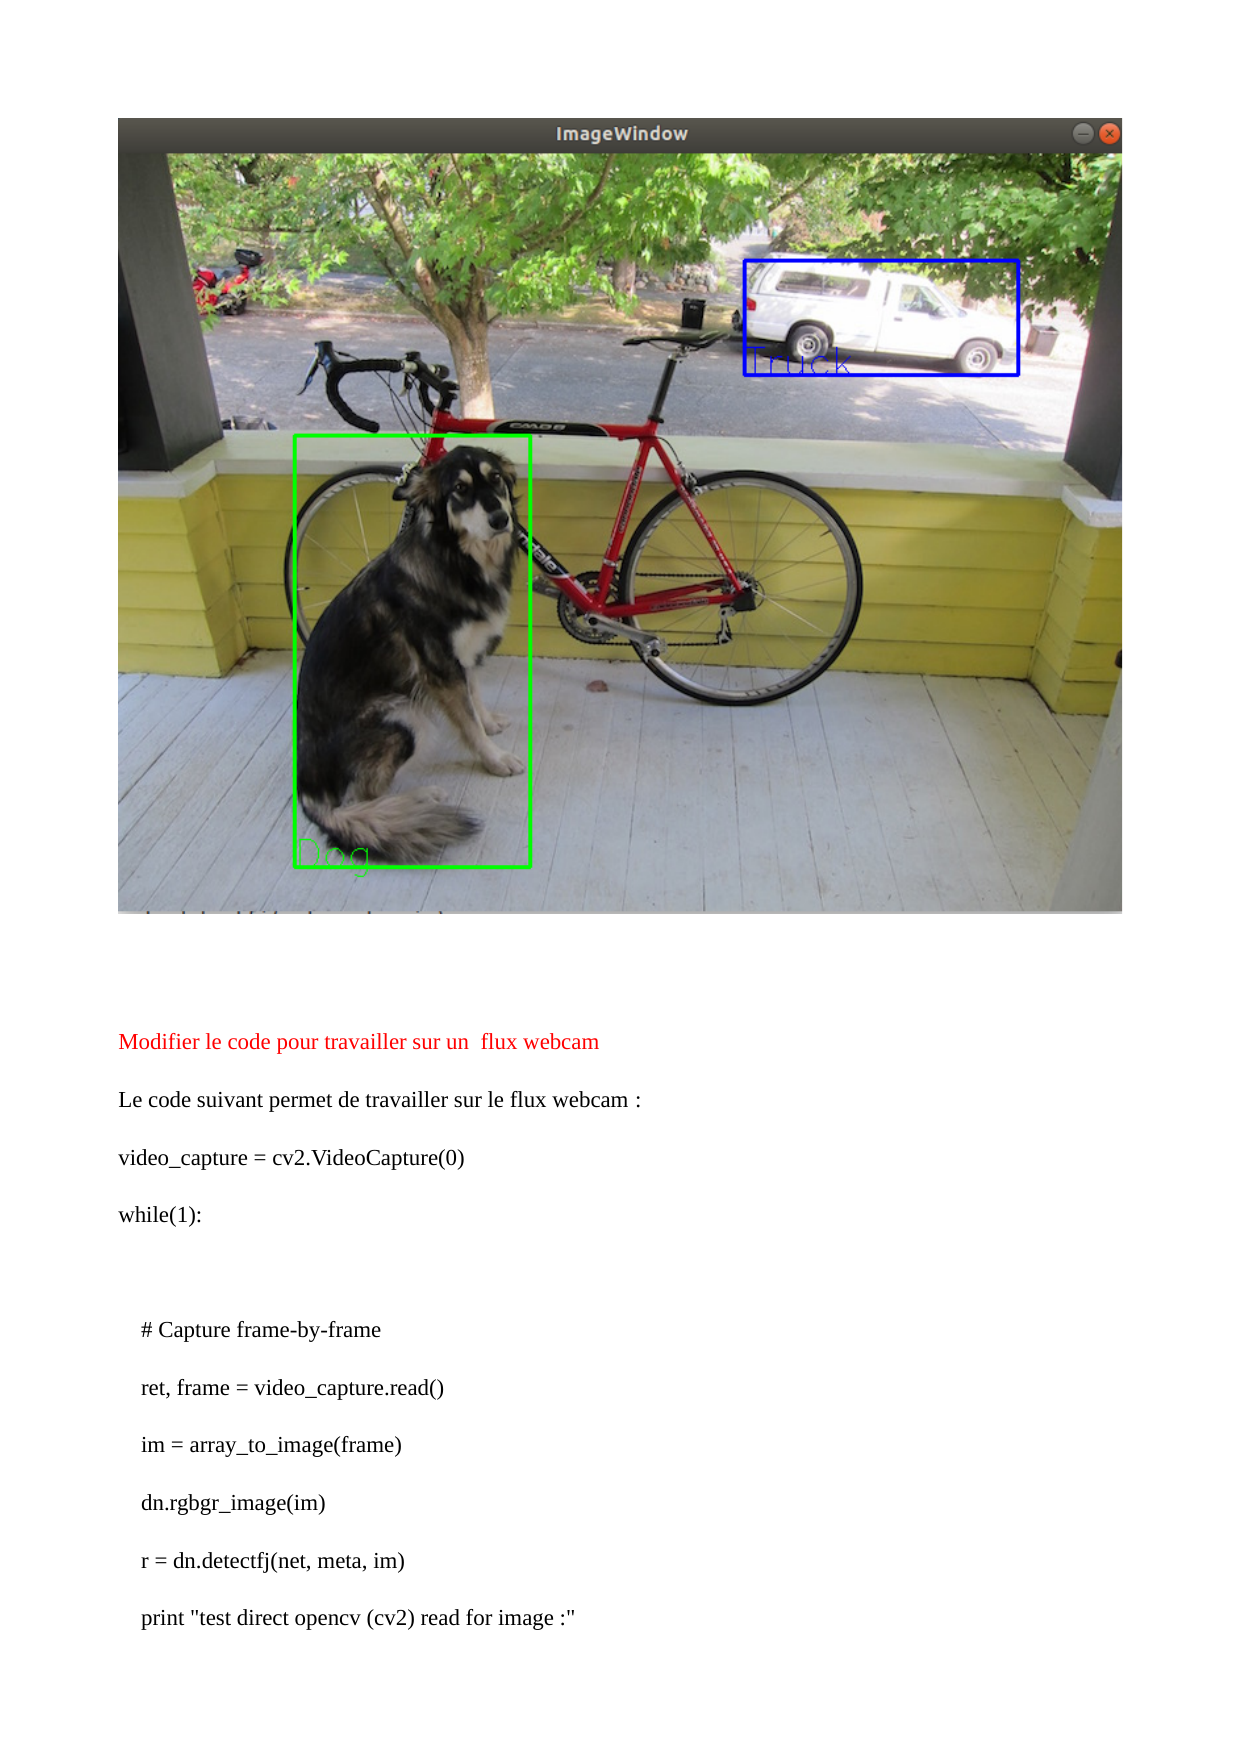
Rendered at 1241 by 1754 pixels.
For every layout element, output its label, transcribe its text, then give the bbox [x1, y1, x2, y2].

text while(1): [118, 1201, 1122, 1227]
text r = dn.detectfj(net, meta, im) [118, 1547, 1122, 1573]
text ret, frame = video_capture.read() [118, 1374, 1122, 1400]
text video_capture = cv2.VideoCapture(0) [118, 1143, 1122, 1170]
text Modifier le code pour travailler sur un flux webcam [118, 1028, 1122, 1055]
text # Capture frame-by-frame [118, 1316, 1122, 1343]
text dn.rgbgr_image(im) [118, 1489, 1122, 1516]
text im = array_to_image(frame) [118, 1432, 1122, 1458]
picture [118, 118, 1123, 914]
text print "test direct opencv (cv2) read for image :" [118, 1604, 1122, 1631]
text Le code suivant permet de travailler sur le flux webcam : [118, 1086, 1122, 1112]
